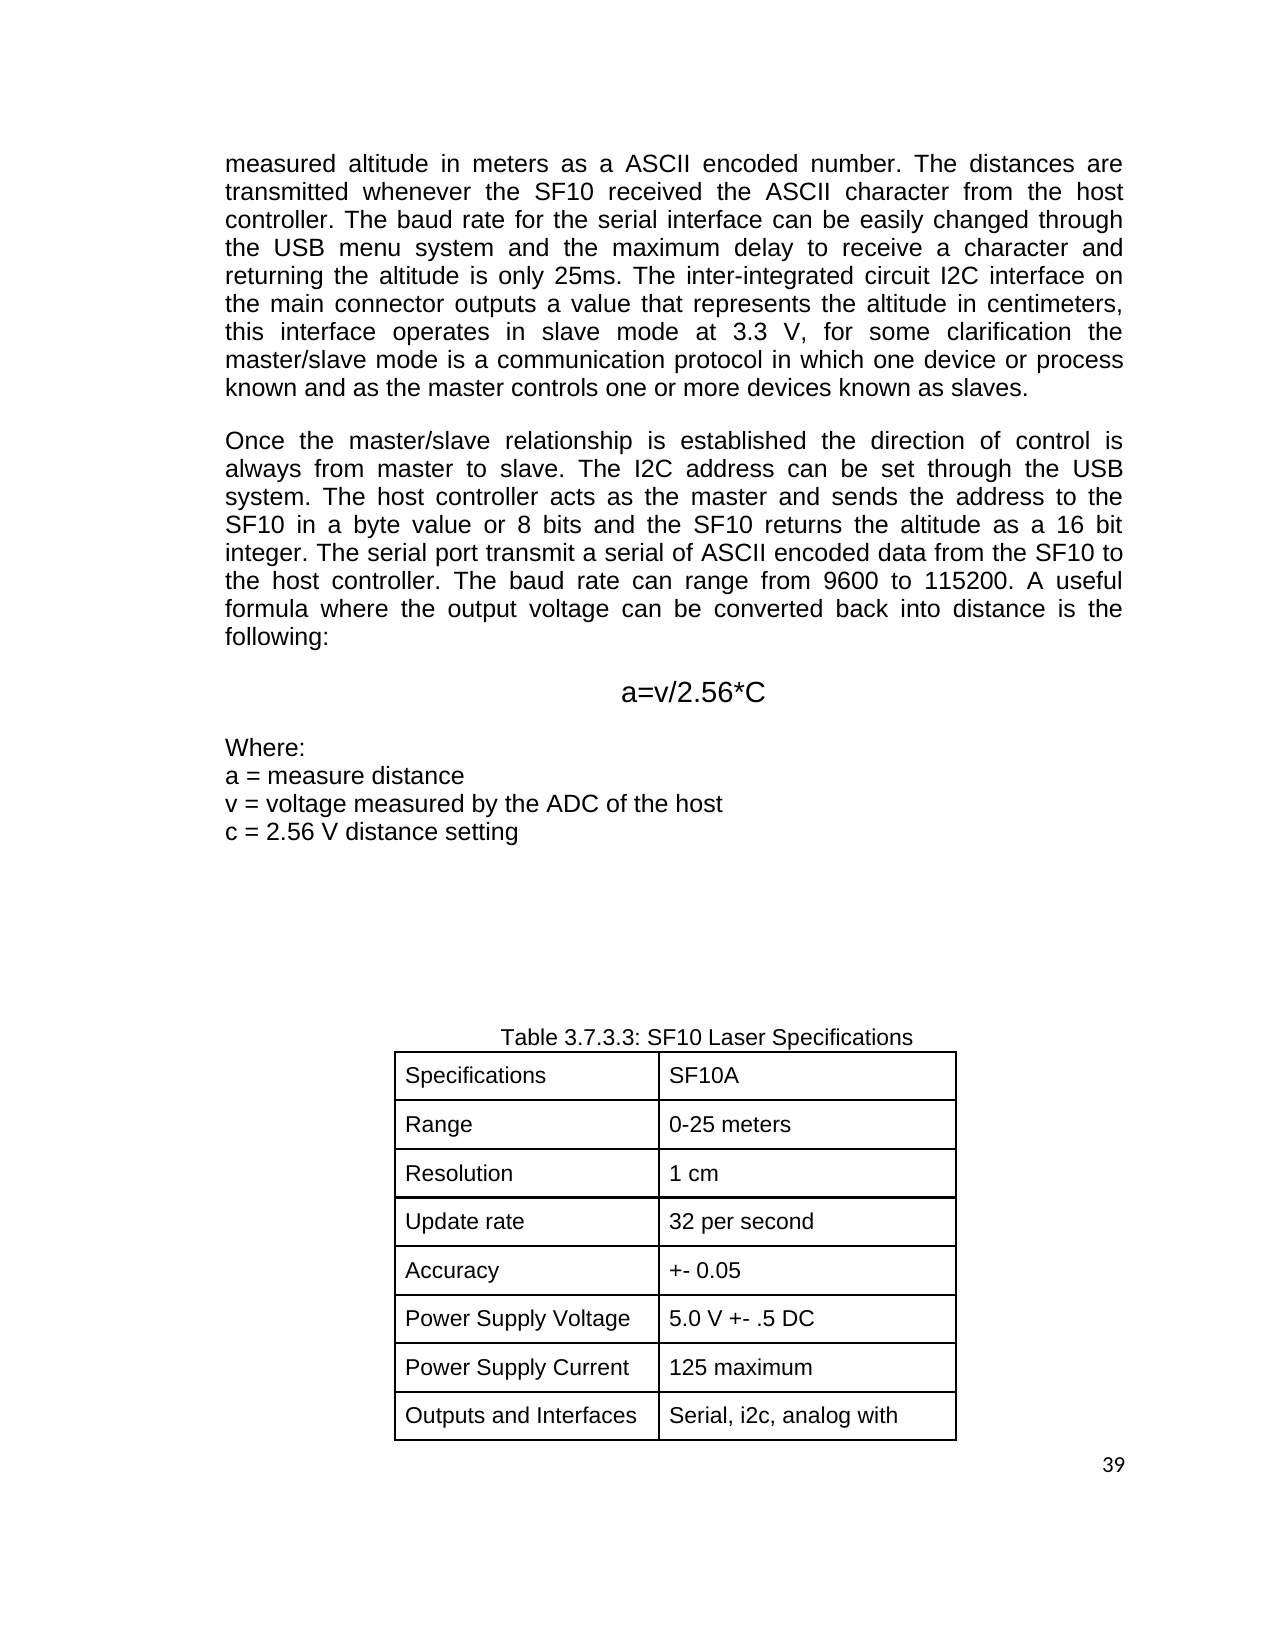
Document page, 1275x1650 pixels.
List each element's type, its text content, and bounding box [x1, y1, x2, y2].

text c = 2.56 V distance setting [225, 818, 1125, 846]
table_cell 32 per second [660, 1199, 955, 1245]
table_cell 125 maximum [660, 1344, 955, 1391]
text a = measure distance [225, 762, 1125, 790]
table_cell Serial, i2c, analog with [660, 1393, 955, 1439]
text Once the master/slave relationship is established the direction of control is always from master to slave. The I2C address can be set through the USB system. The host controller acts as the master and sends the address to the SF10 in a byte value or 8 bits and the SF10 returns the altitude as a 16 bit integer. The serial port transmit a serial of ASCII encoded data from the SF10 to the host controller. The baud rate can range from 9600 to 115200. A useful formula where the output voltage can be converted back into distance is the following: [225, 427, 1125, 650]
table_header Specifications [396, 1053, 658, 1099]
text a=v/2.56*C [225, 676, 1125, 708]
table_cell Resolution [396, 1150, 658, 1196]
table_cell 5.0 V +- .5 DC [660, 1296, 955, 1342]
table_cell Power Supply Voltage [396, 1296, 658, 1342]
text v = voltage measured by the ADC of the host [225, 790, 1125, 818]
table_cell Update rate [396, 1199, 658, 1245]
table_cell 0-25 meters [660, 1101, 955, 1148]
table_header SF10A [660, 1053, 955, 1099]
text measured altitude in meters as a ASCII encoded number. The distances are transmitted whenever the SF10 received the ASCII character from the host controller. The baud rate for the serial interface can be easily changed through the USB menu system and the maximum delay to receive a character and returning the altitude is only 25ms. The inter-integrated circuit I2C interface on the main connector outputs a value that represents the altitude in centimeters, this interface operates in slave mode at 3.3 V, for some clarification the master/slave mode is a communication protocol in which one device or process known and as the master controls one or more devices known as slaves. [225, 150, 1125, 401]
table_cell +- 0.05 [660, 1247, 955, 1293]
table_cell Outputs and Interfaces [396, 1393, 658, 1439]
table_cell Accuracy [396, 1247, 658, 1293]
table_cell Range [396, 1101, 658, 1148]
text Table 3.7.3.3: SF10 Laser Specifications [225, 1025, 1125, 1051]
table_cell 1 cm [660, 1150, 955, 1196]
text Where: [225, 734, 1125, 762]
table_cell Power Supply Current [396, 1344, 658, 1391]
